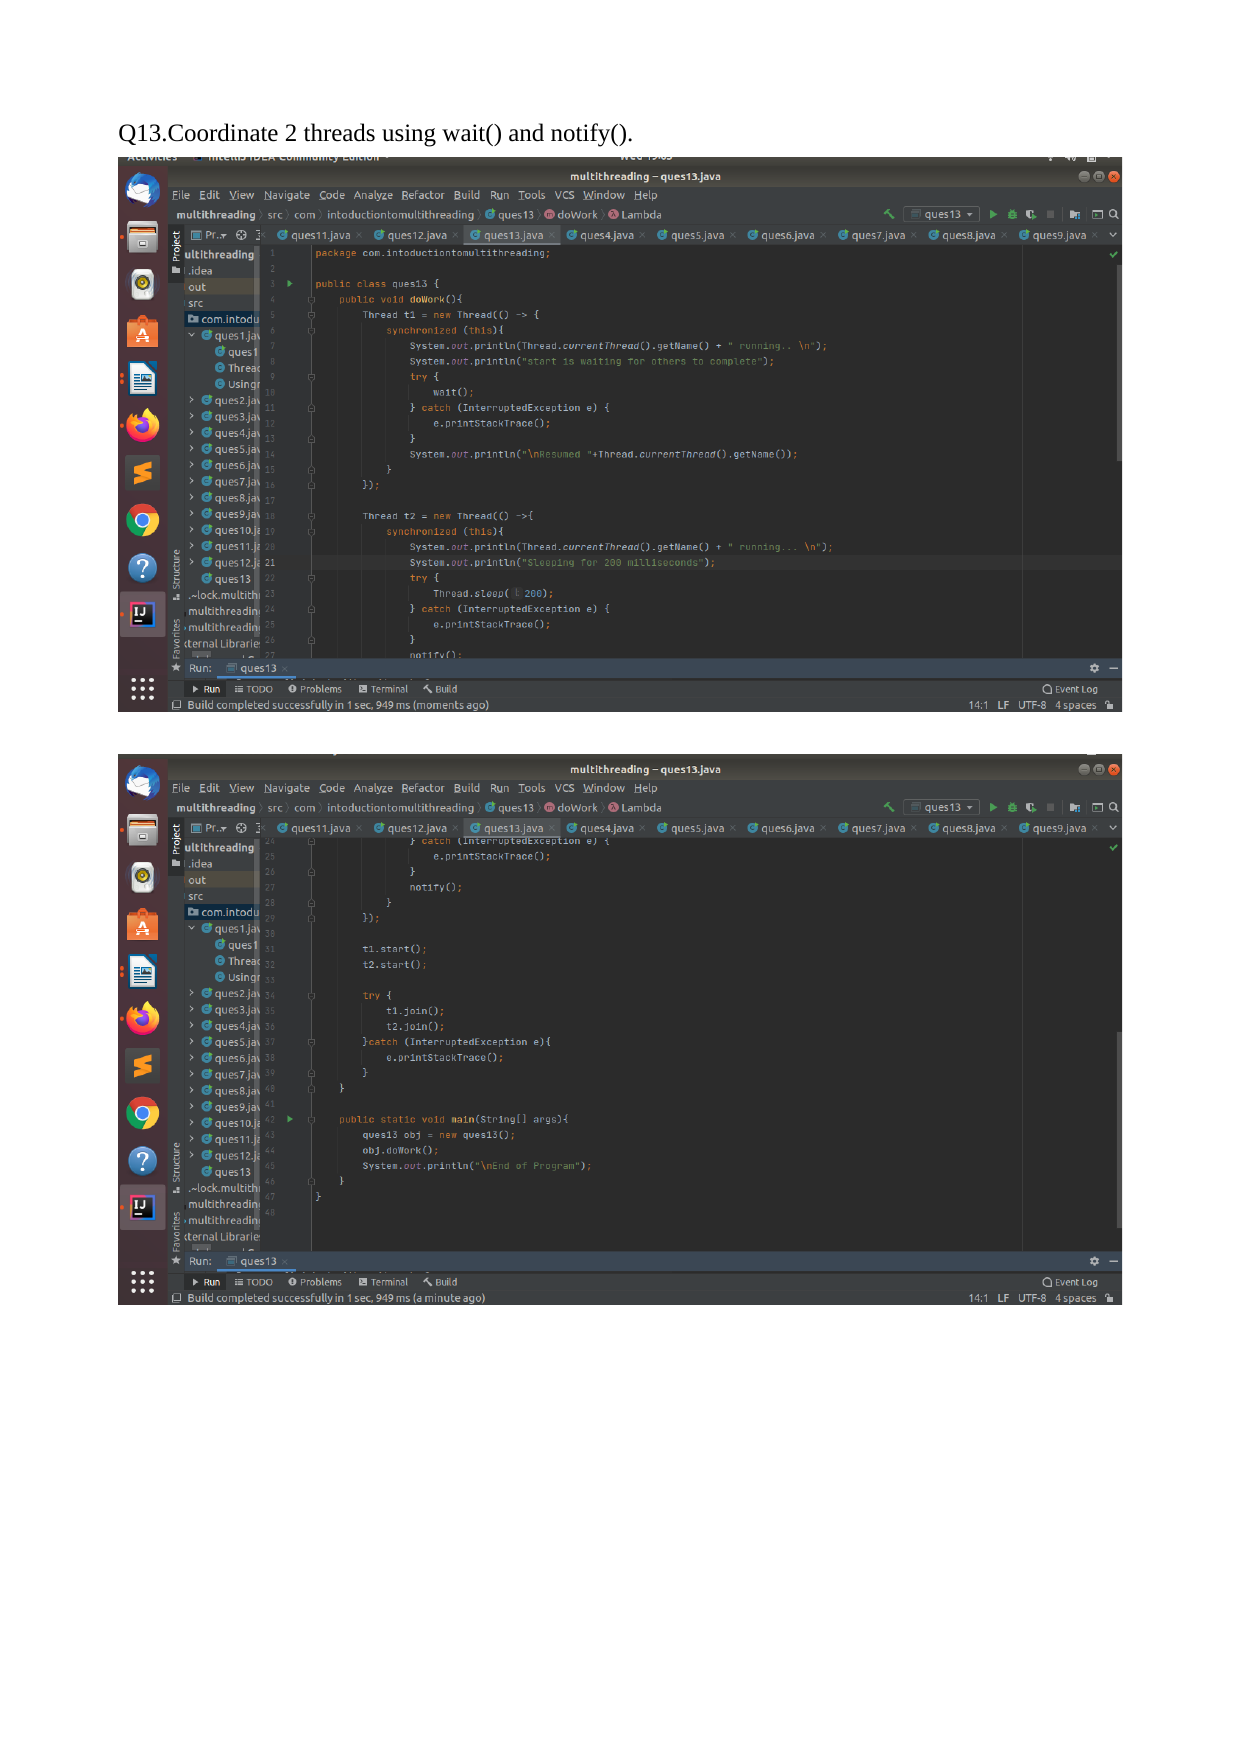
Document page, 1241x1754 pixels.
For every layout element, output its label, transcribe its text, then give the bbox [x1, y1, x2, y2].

text Q13.Coordinate 2 threads using wait() and notify(). [118, 118, 1122, 147]
picture [118, 754, 1123, 1305]
picture [118, 157, 1123, 712]
